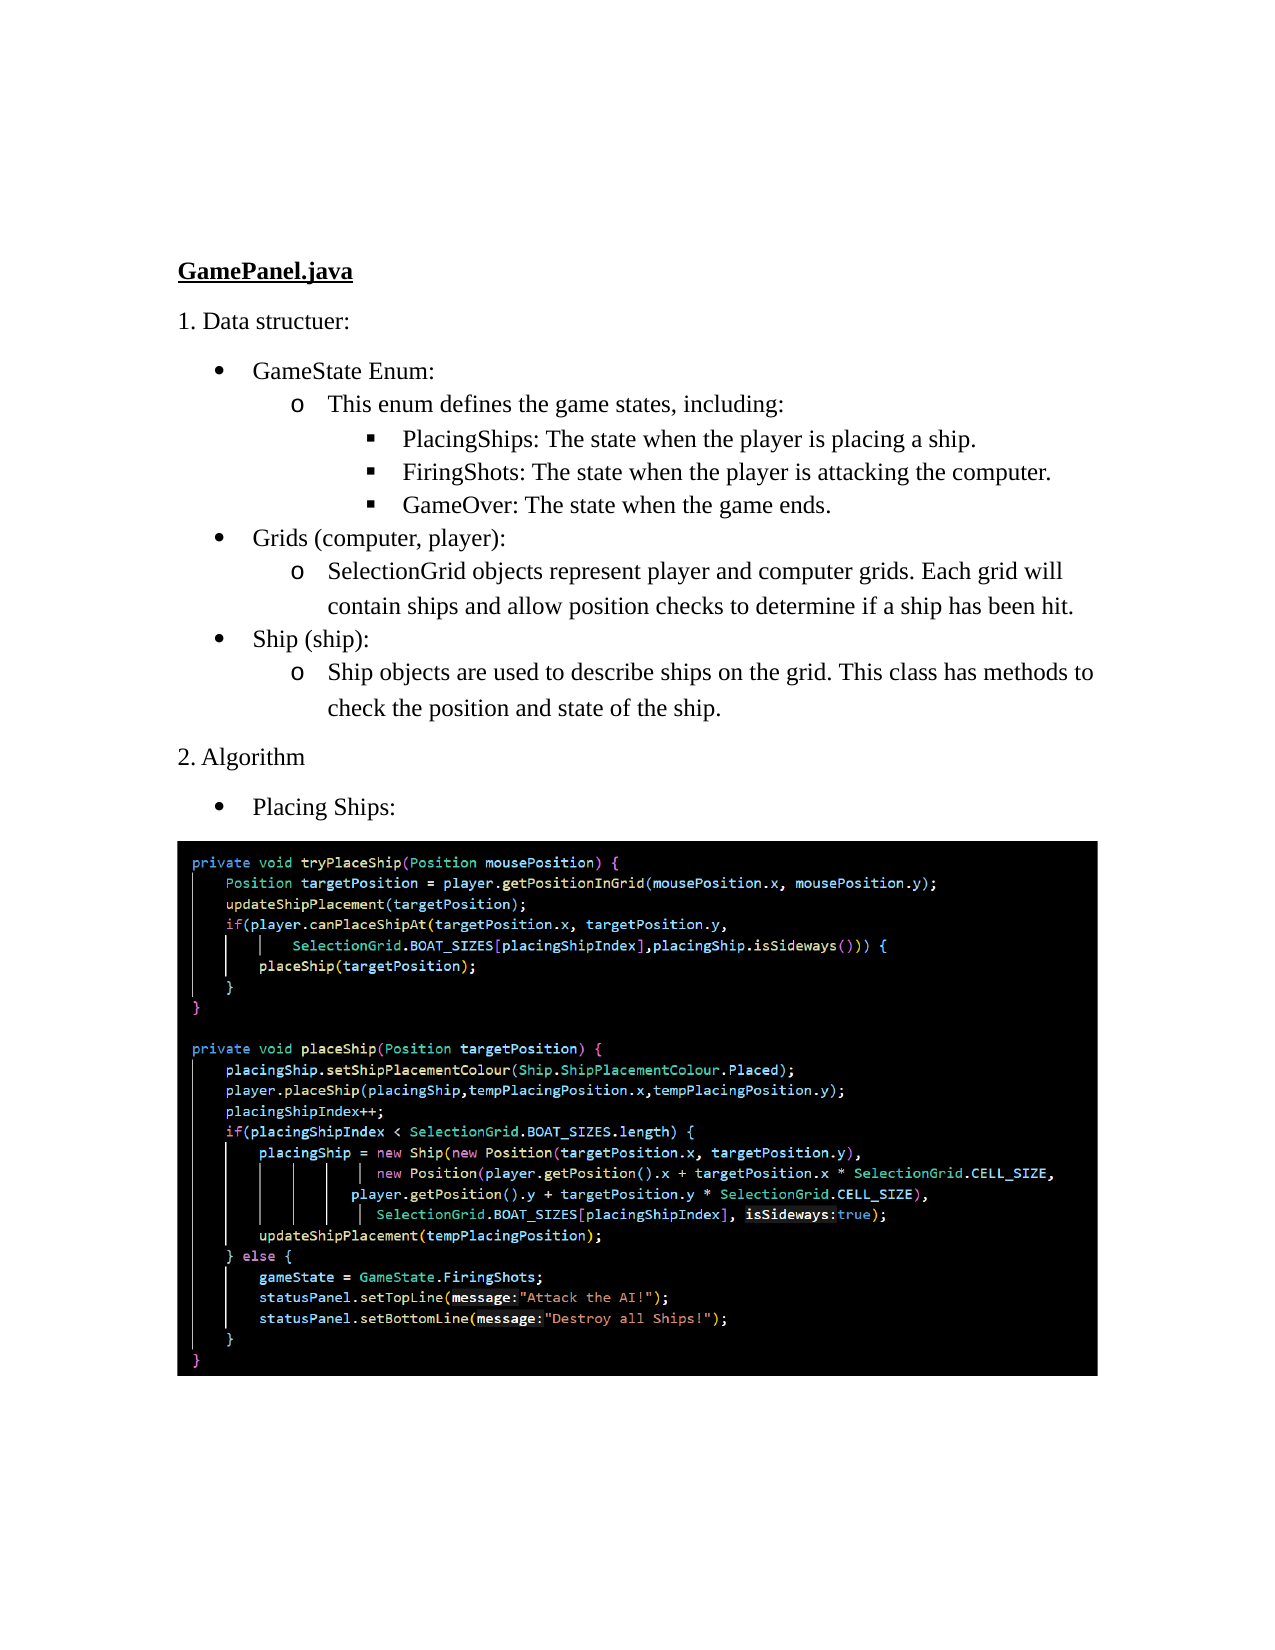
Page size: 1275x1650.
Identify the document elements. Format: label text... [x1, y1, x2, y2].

list This enum defines the game states, including: [290, 389, 1098, 420]
list Ship objects are used to describe ships on the grid. This class has methods to check the position and state of the ship. [290, 657, 1098, 721]
list SelectionGrid objects represent player and computer grids. Each grid will contain ships and allow position checks to determine if a ship has been hit. [290, 556, 1098, 620]
list GameOver: The state when the game ends. [365, 490, 1098, 519]
list Placing Ships: [215, 792, 1098, 821]
list PlacingShips: The state when the player is placing a ship. [365, 424, 1098, 453]
list Grids (computer, player): [215, 523, 1098, 552]
list Ship (ship): [215, 624, 1098, 653]
list GameState Enum: [215, 356, 1098, 384]
text GamePanel.java [177, 256, 1098, 285]
list FiringShots: The state when the player is attacking the computer. [365, 457, 1098, 486]
text 1. Data structuer: [177, 306, 1098, 335]
text 2. Algorithm [177, 742, 1098, 771]
